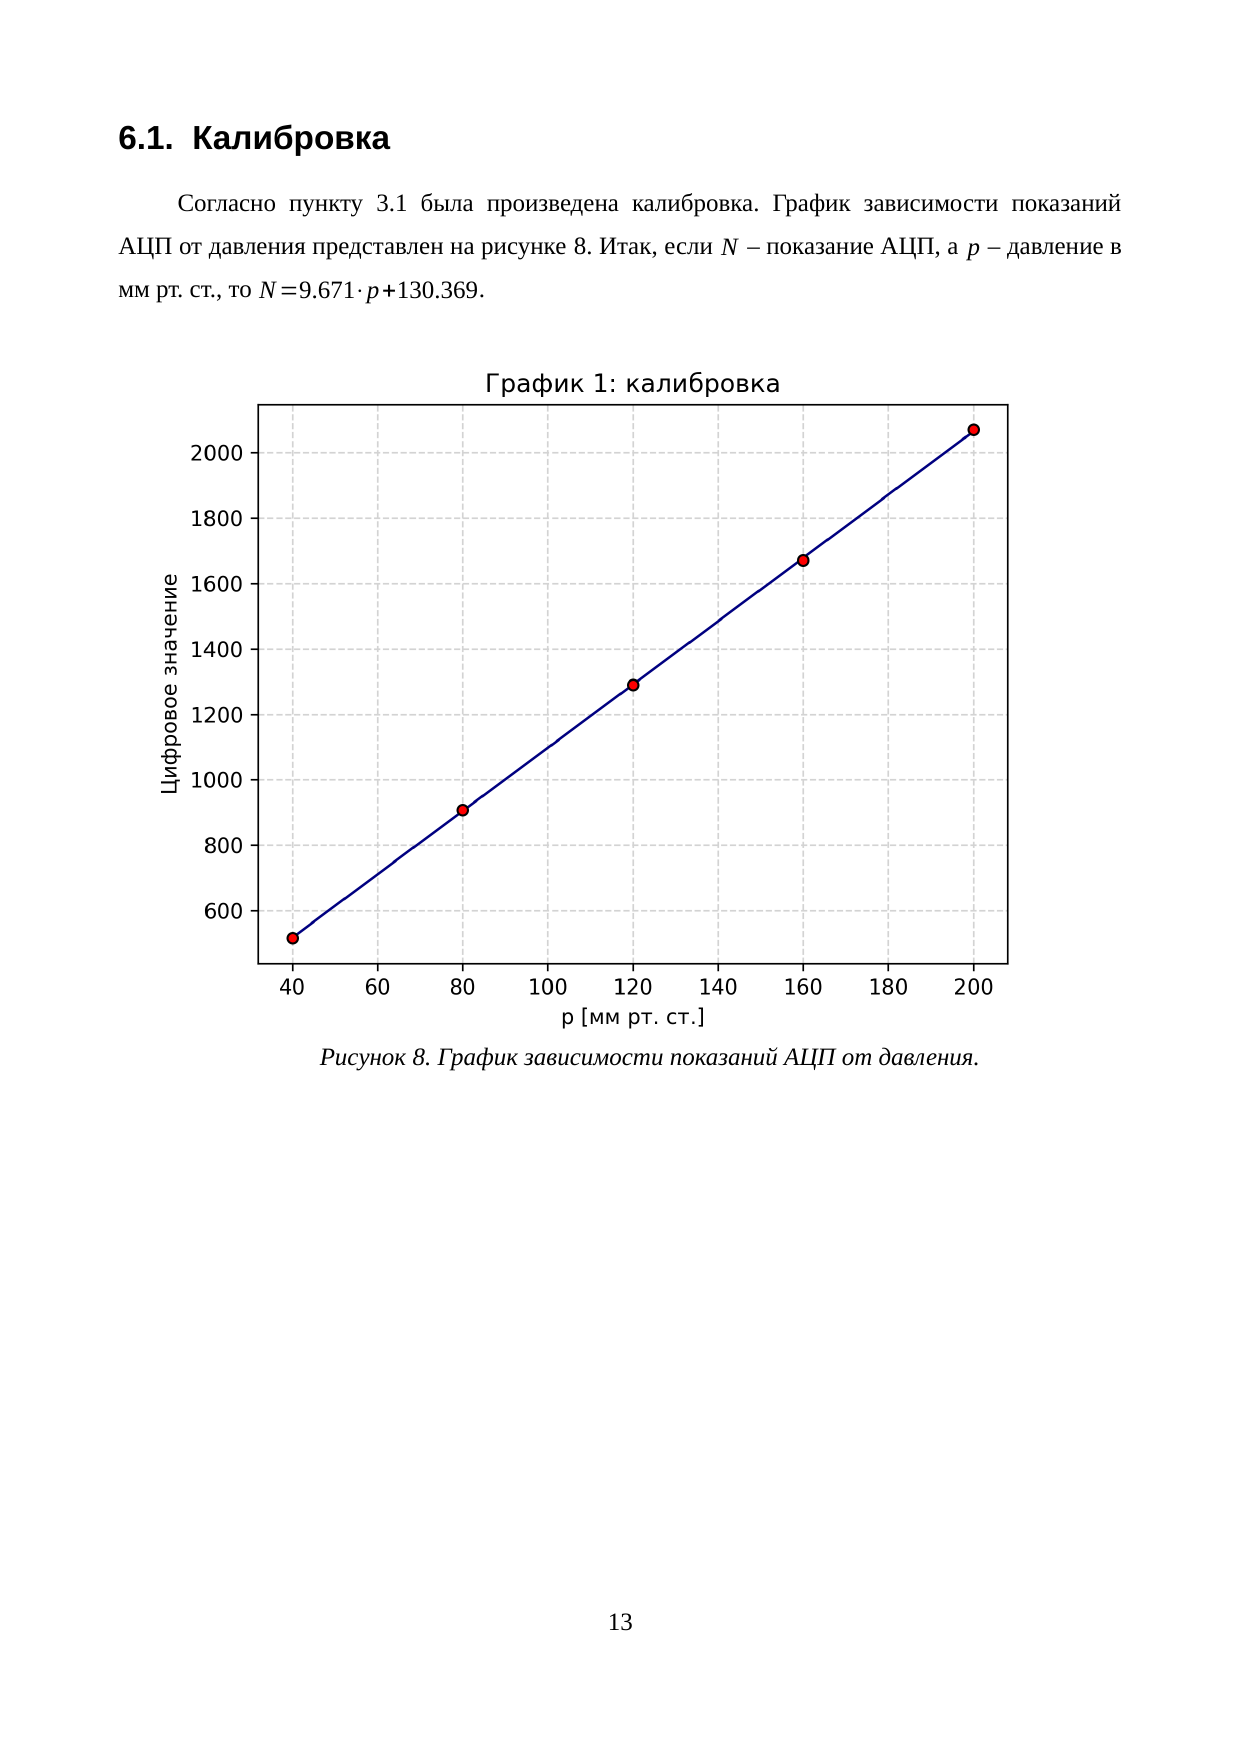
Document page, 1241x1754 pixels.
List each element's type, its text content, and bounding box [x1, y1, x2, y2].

subtitle Калибровка [118, 118, 1122, 157]
text Согласно пункту 3.1 была произведена калибровка. График зависимости показаний АЦП от давления представлен на рисунке 8. Итак, если – показание АЦП, а – давление в мм рт. ст., то . [118, 188, 1122, 303]
text Рисунок 8. График зависимости показаний АЦП от давления. [118, 1042, 1122, 1071]
picture [137, 317, 1104, 1043]
